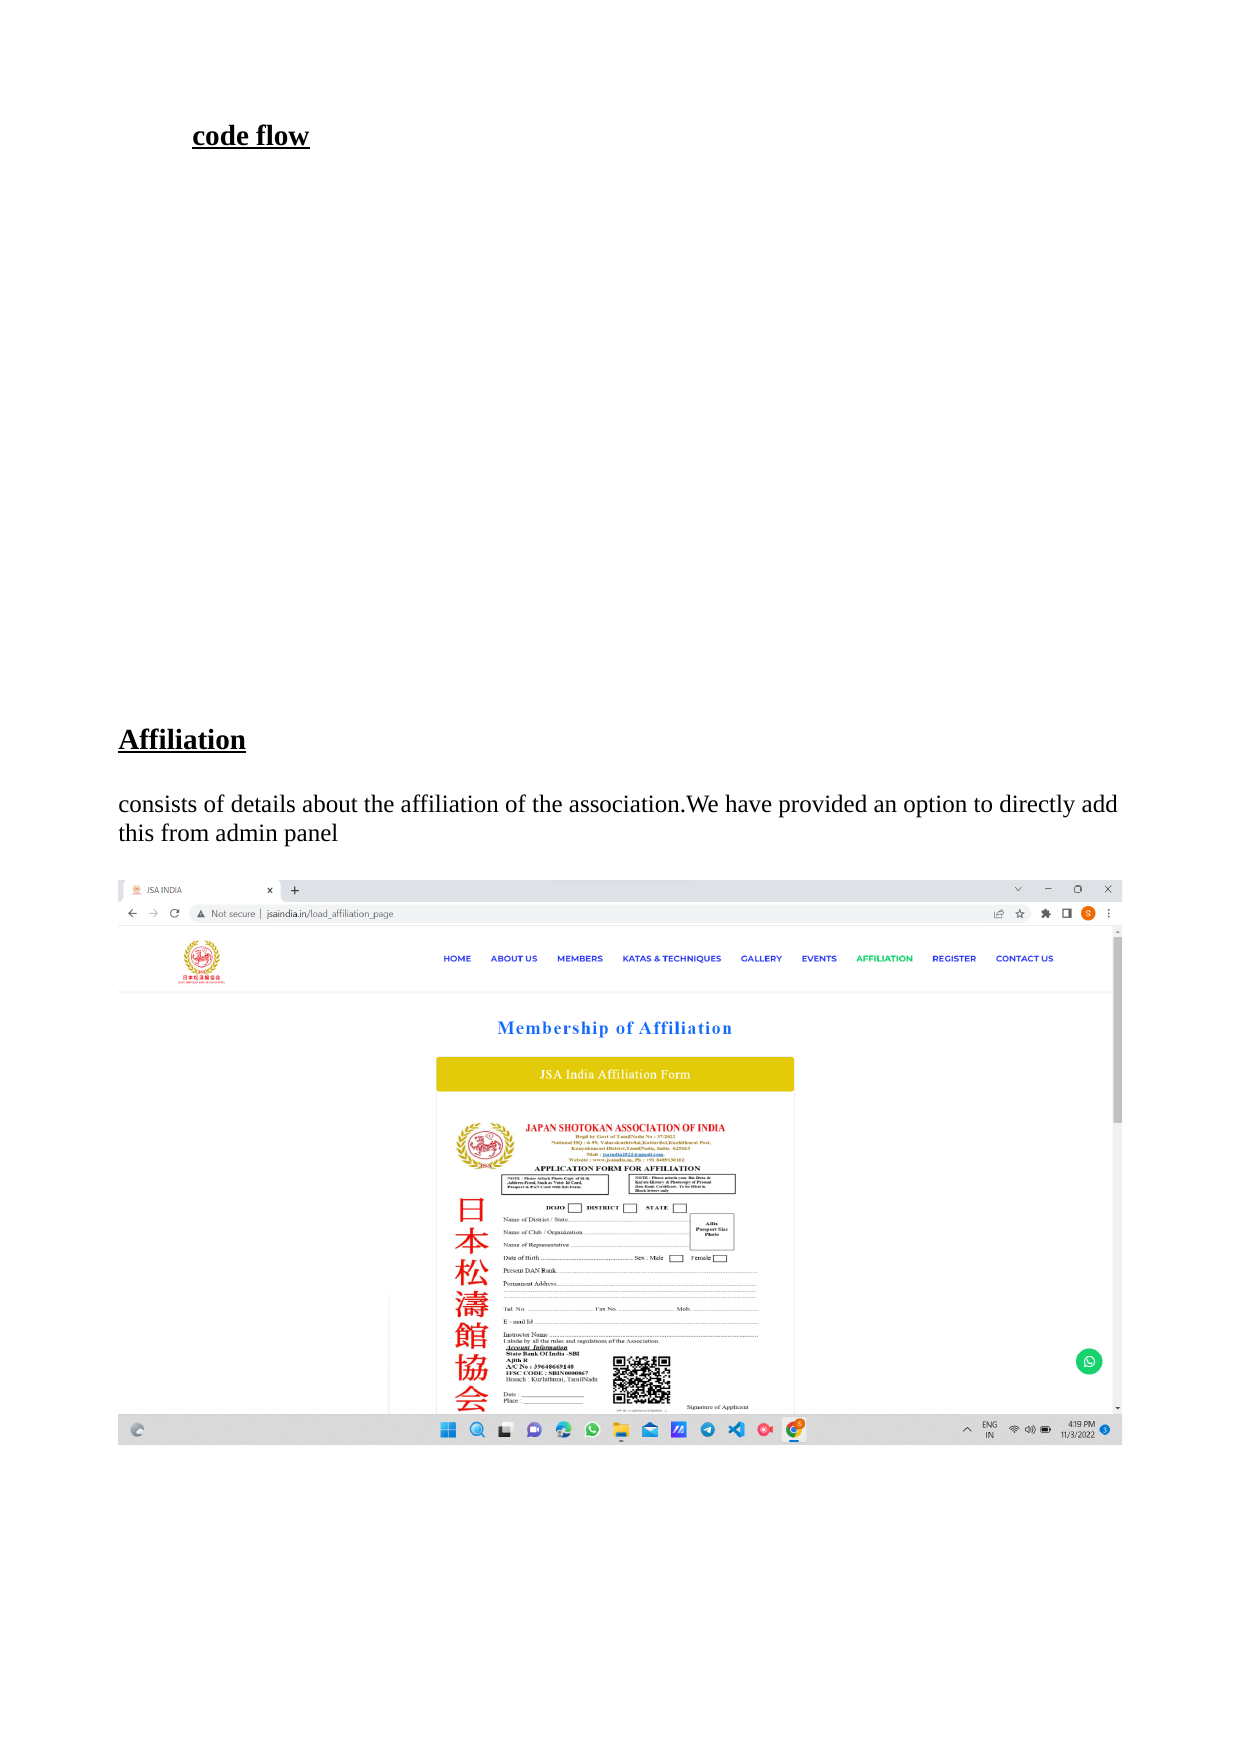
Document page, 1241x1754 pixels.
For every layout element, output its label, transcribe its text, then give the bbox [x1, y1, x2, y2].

picture [118, 880, 1123, 1445]
text consists of details about the affiliation of the association.We have provided an option to directly add this from admin panel [118, 789, 1122, 846]
text code flow [118, 118, 1122, 152]
text Affiliation [118, 722, 1122, 755]
